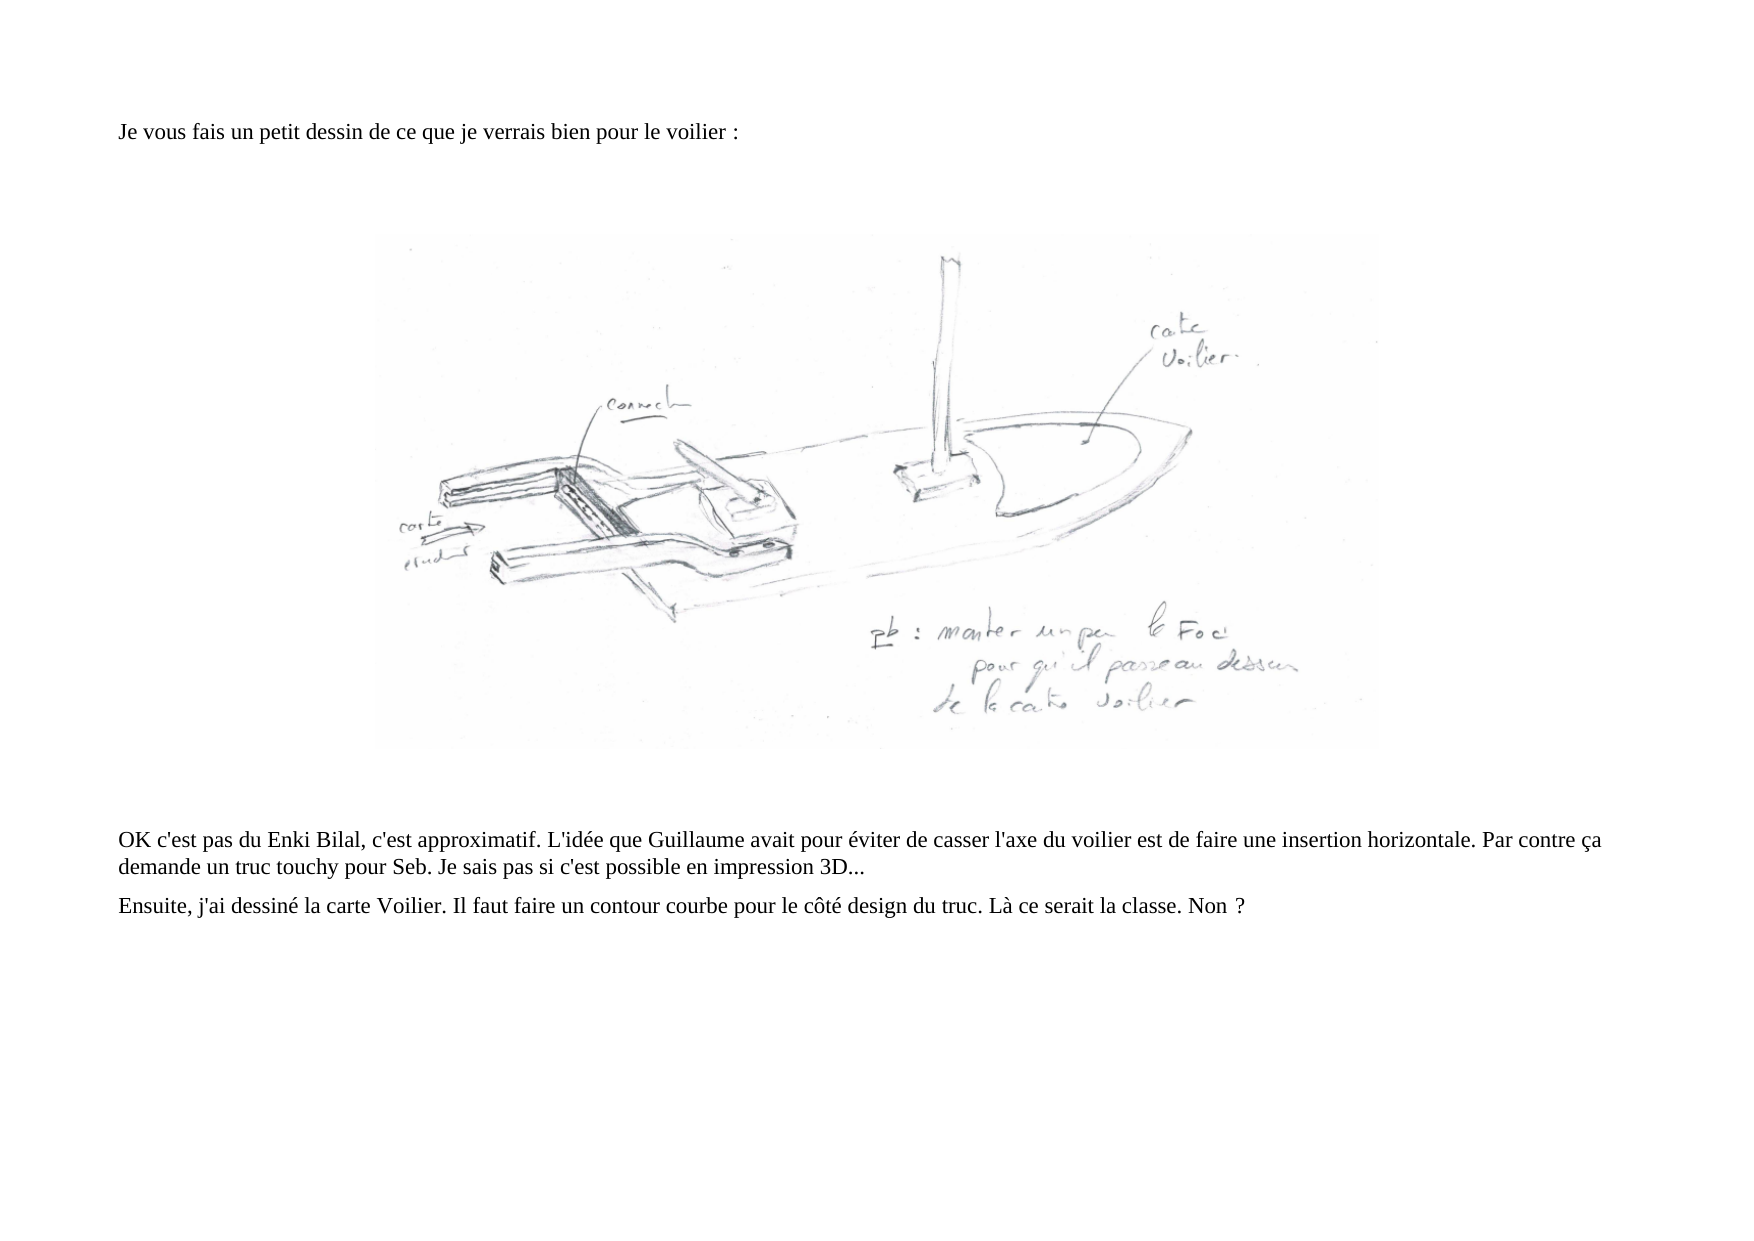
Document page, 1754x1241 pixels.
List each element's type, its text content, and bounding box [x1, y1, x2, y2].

text Je vous fais un petit dessin de ce que je verrais bien pour le voilier : [118, 118, 1636, 144]
text Ensuite, j'ai dessiné la carte Voilier. Il faut faire un contour courbe pour le côté design du truc. Là ce serait la classe. Non ? [118, 892, 1636, 918]
text OK c'est pas du Enki Bilal, c'est approximatif. L'idée que Guillaume avait pour éviter de casser l'axe du voilier est de faire une insertion horizontale. Par contre ça demande un truc touchy pour Seb. Je sais pas si c'est possible en impression 3D... [118, 827, 1636, 879]
